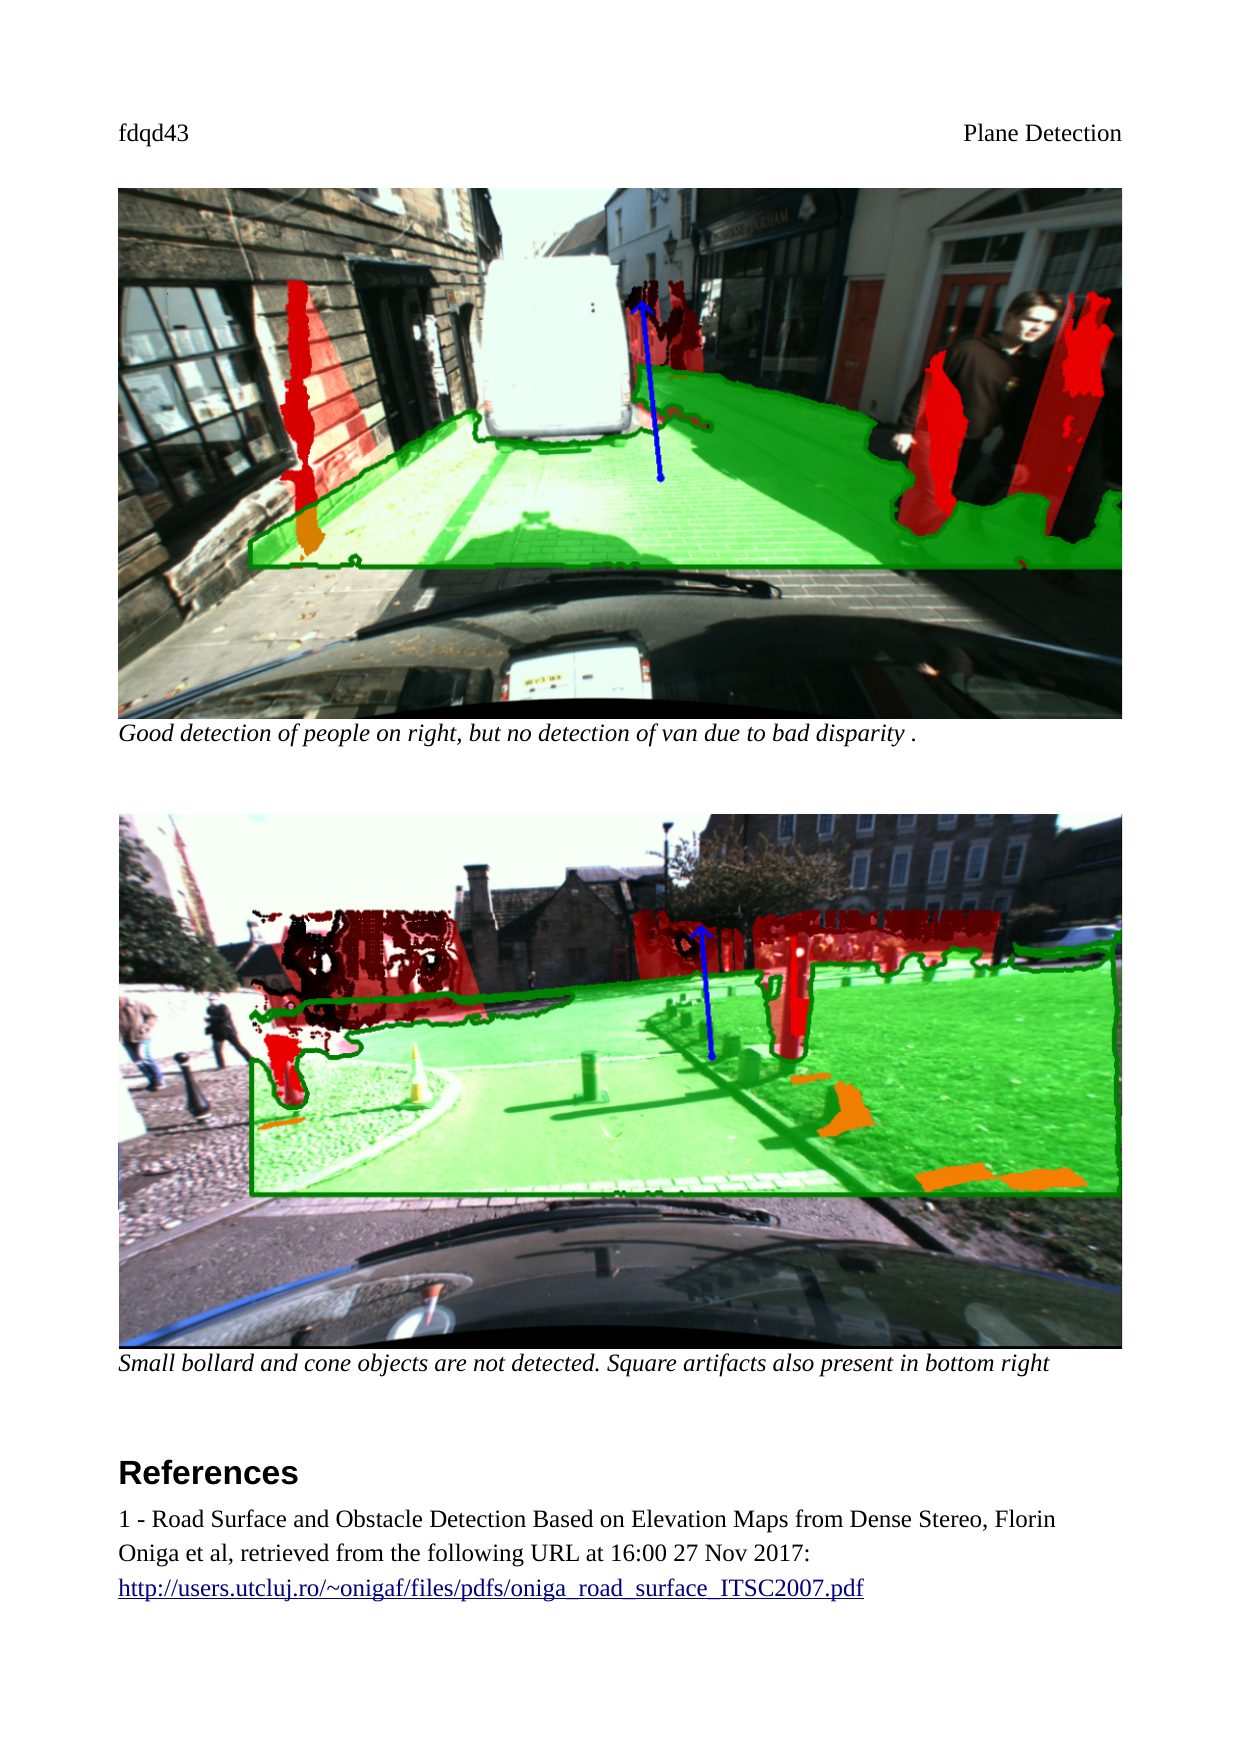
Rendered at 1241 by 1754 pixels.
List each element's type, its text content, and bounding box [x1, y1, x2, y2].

picture [118, 188, 1123, 719]
text 1 - Road Surface and Obstacle Detection Based on Elevation Maps from Dense Stereo, Florin Oniga et al, retrieved from the following URL at 16:00 27 Nov 2017: http://users.utcluj.ro/~onigaf/files/pdfs/oniga_road_surface_ITSC2007.pdf [118, 1504, 1122, 1601]
text Good detection of people on right, but no detection of van due to bad disparity . [118, 719, 1122, 747]
subtitle References [118, 1453, 1122, 1491]
picture [118, 814, 1123, 1349]
text Small bollard and cone objects are not detected. Square artifacts also present in bottom right [118, 1349, 1122, 1377]
